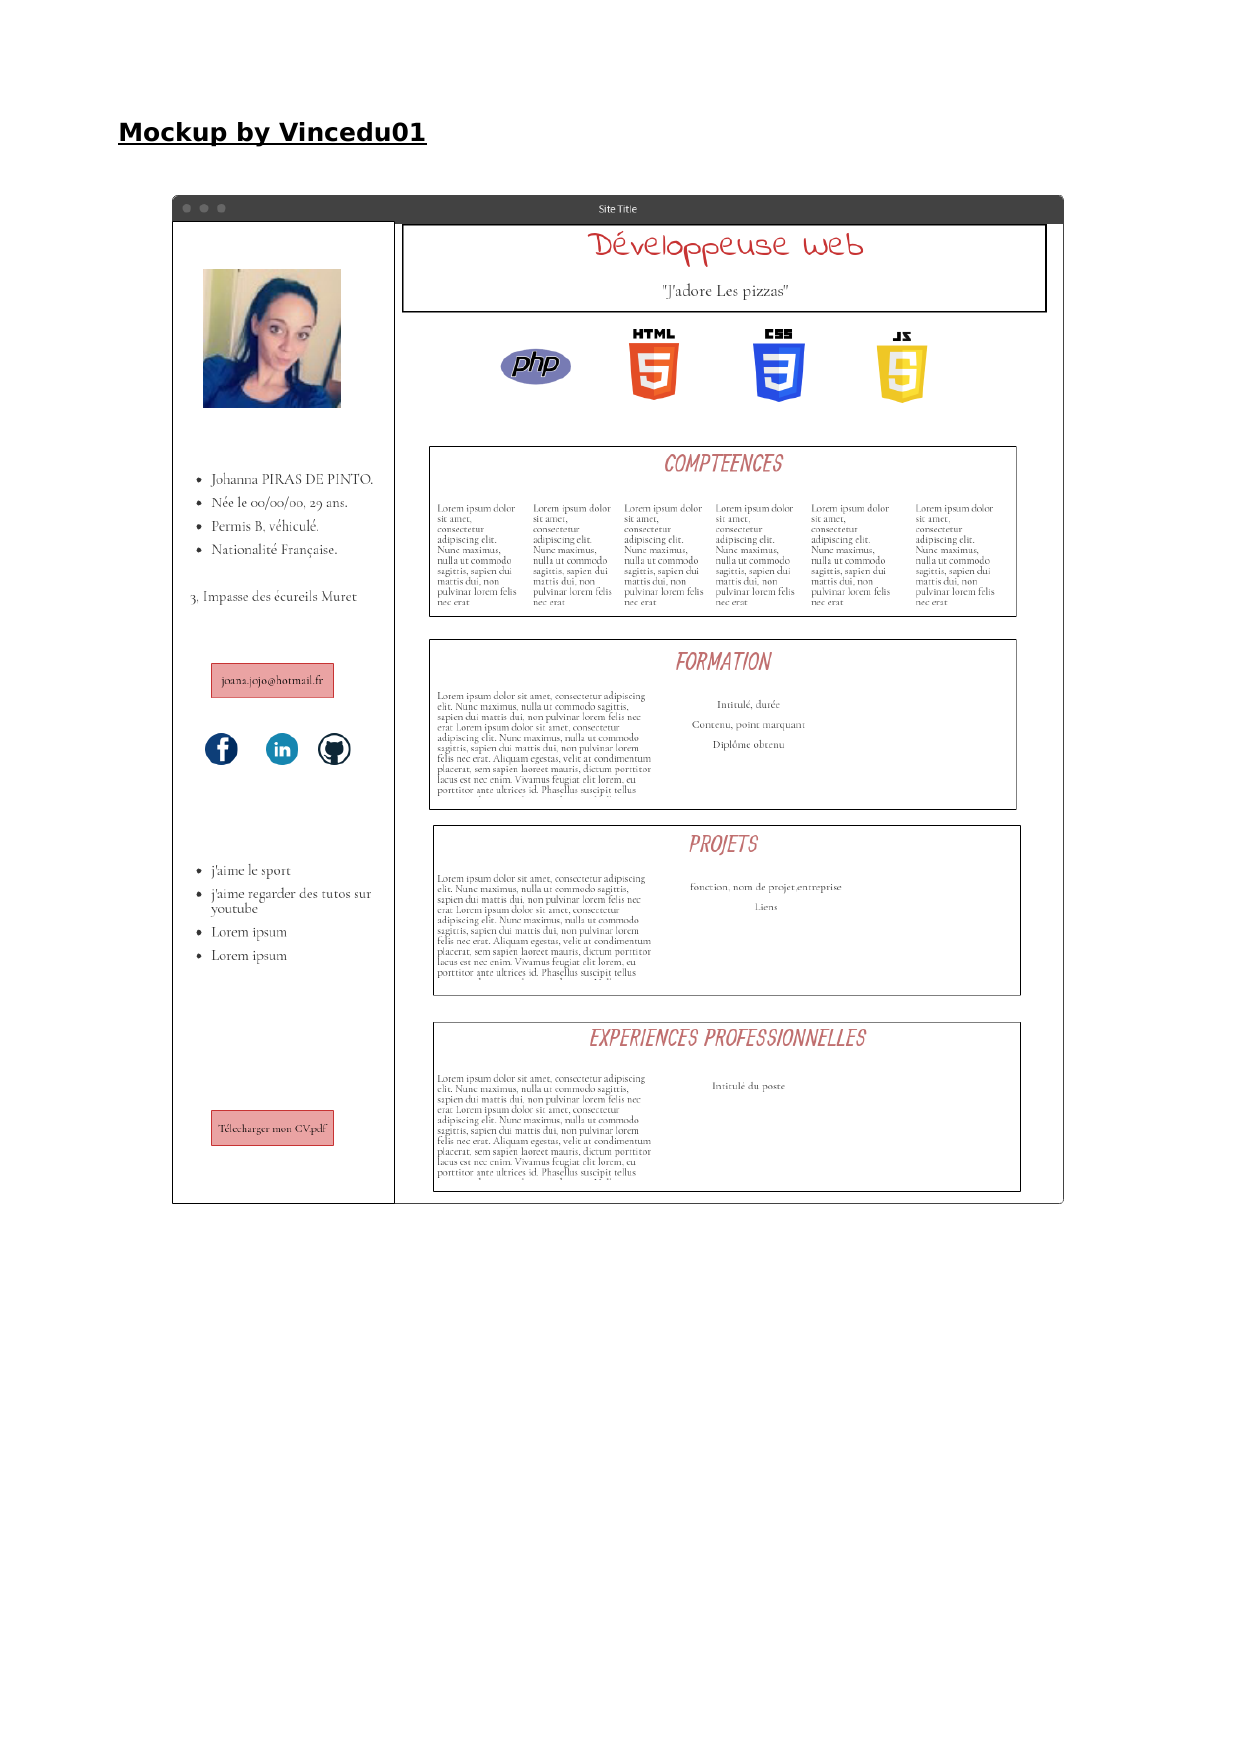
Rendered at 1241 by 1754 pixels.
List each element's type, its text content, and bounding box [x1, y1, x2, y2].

text Mockup by Vincedu01 [118, 118, 1122, 147]
picture [111, 186, 1116, 1308]
